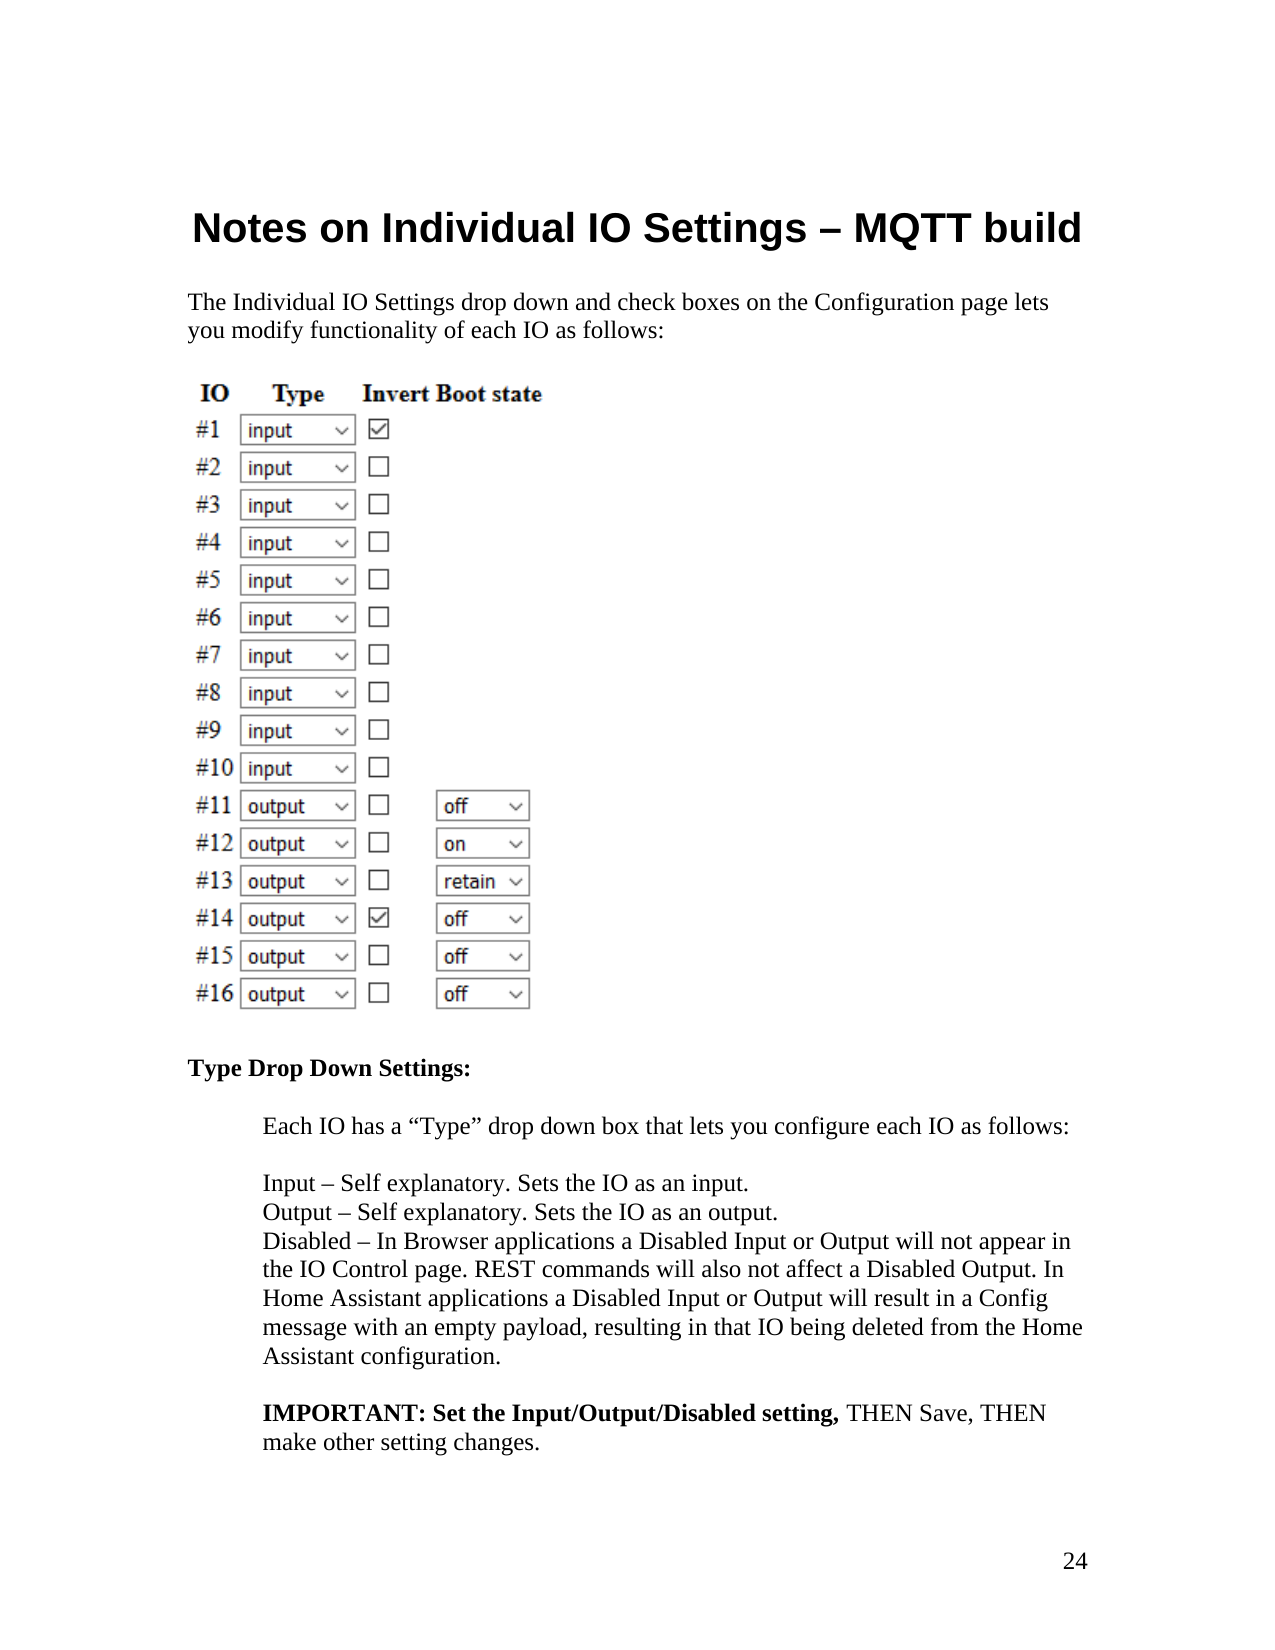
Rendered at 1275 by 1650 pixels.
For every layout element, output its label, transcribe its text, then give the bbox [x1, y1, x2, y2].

text The Individual IO Settings drop down and check boxes on the Configuration page lets you modify functionality of each IO as follows: [187, 287, 1087, 344]
text Type Drop Down Settings: [187, 1053, 1087, 1082]
text Each IO has a “Type” drop down box that lets you configure each IO as follows: [262, 1111, 1087, 1139]
text Disabled – In Browser applications a Disabled Input or Output will not appear in the IO Control page. REST commands will also not affect a Disabled Output. In Home Assistant applications a Disabled Input or Output will result in a Config message with an empty payload, resulting in that IO being deleted from the Home Assistant configuration. [262, 1226, 1087, 1369]
subtitle Notes on Individual IO Settings – MQTT build [187, 204, 1087, 252]
text Input – Self explanatory. Sets the IO as an input. [262, 1168, 1087, 1197]
text IMPORTANT: Set the Input/Output/Disabled setting, THEN Save, THEN make other setting changes. [262, 1398, 1087, 1456]
picture [187, 372, 546, 1025]
text Output – Self explanatory. Sets the IO as an output. [262, 1197, 1087, 1226]
